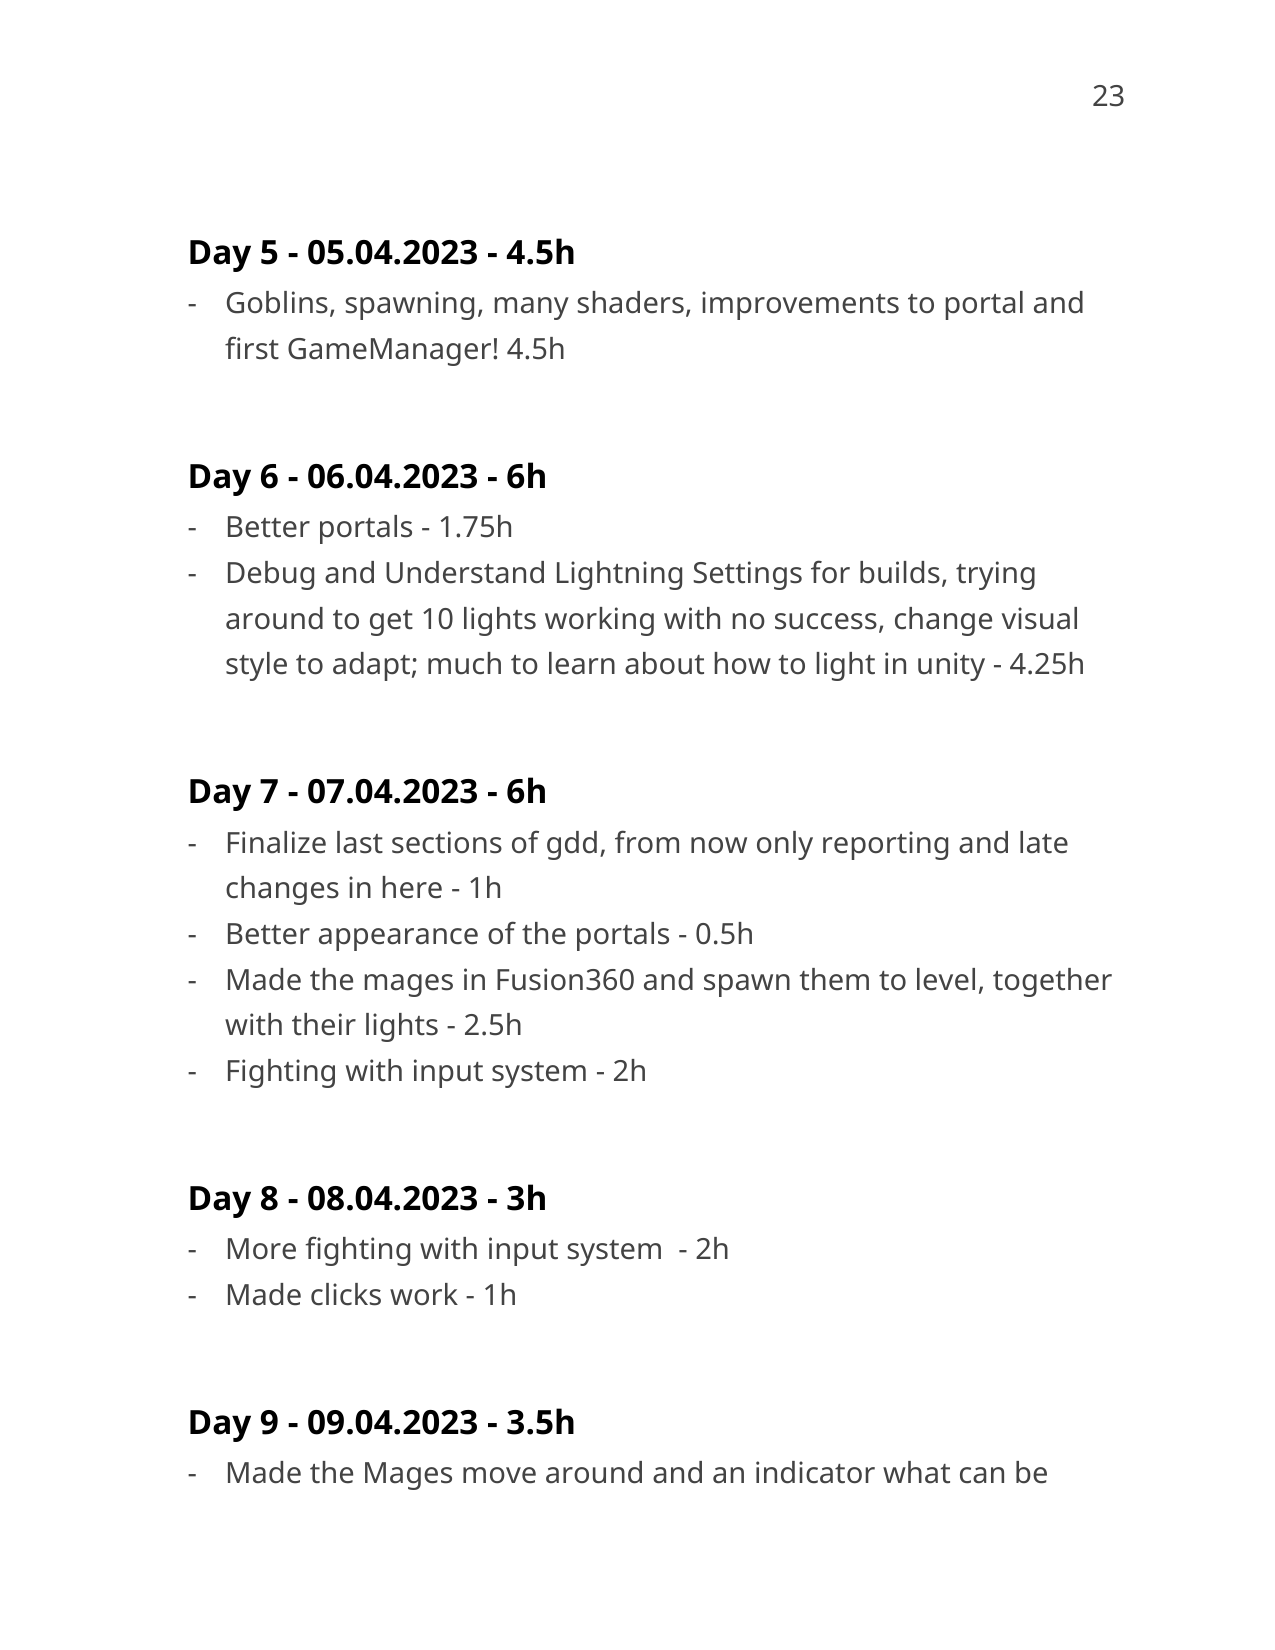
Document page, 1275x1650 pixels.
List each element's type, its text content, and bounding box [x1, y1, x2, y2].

list Made the mages in Fusion360 and spawn them to level, together with their lights - 2.5h [187, 959, 1125, 1044]
subtitle Day 9 - 09.04.2023 - 3.5h [187, 1398, 1125, 1444]
list More fighting with input system - 2h [187, 1228, 1125, 1268]
subtitle Day 7 - 07.04.2023 - 6h [187, 768, 1125, 813]
list Better appearance of the portals - 0.5h [187, 913, 1125, 953]
list Fighting with input system - 2h [187, 1050, 1125, 1090]
subtitle Day 8 - 08.04.2023 - 3h [187, 1174, 1125, 1220]
subtitle Day 6 - 06.04.2023 - 6h [187, 453, 1125, 498]
list Debug and Understand Lightning Settings for builds, trying around to get 10 lights working with no success, change visual style to adapt; much to learn about how to light in unity - 4.25h [187, 552, 1125, 683]
list Made clicks work - 1h [187, 1274, 1125, 1314]
list Made the Mages move around and an indicator what can be [187, 1452, 1125, 1492]
list Better portals - 1.75h [187, 507, 1125, 546]
subtitle Day 5 - 05.04.2023 - 4.5h [187, 229, 1125, 274]
list Goblins, spawning, many shaders, improvements to portal and first GameManager! 4.5h [187, 283, 1125, 368]
list Finalize last sections of gdd, from now only reporting and late changes in here - 1h [187, 822, 1125, 907]
